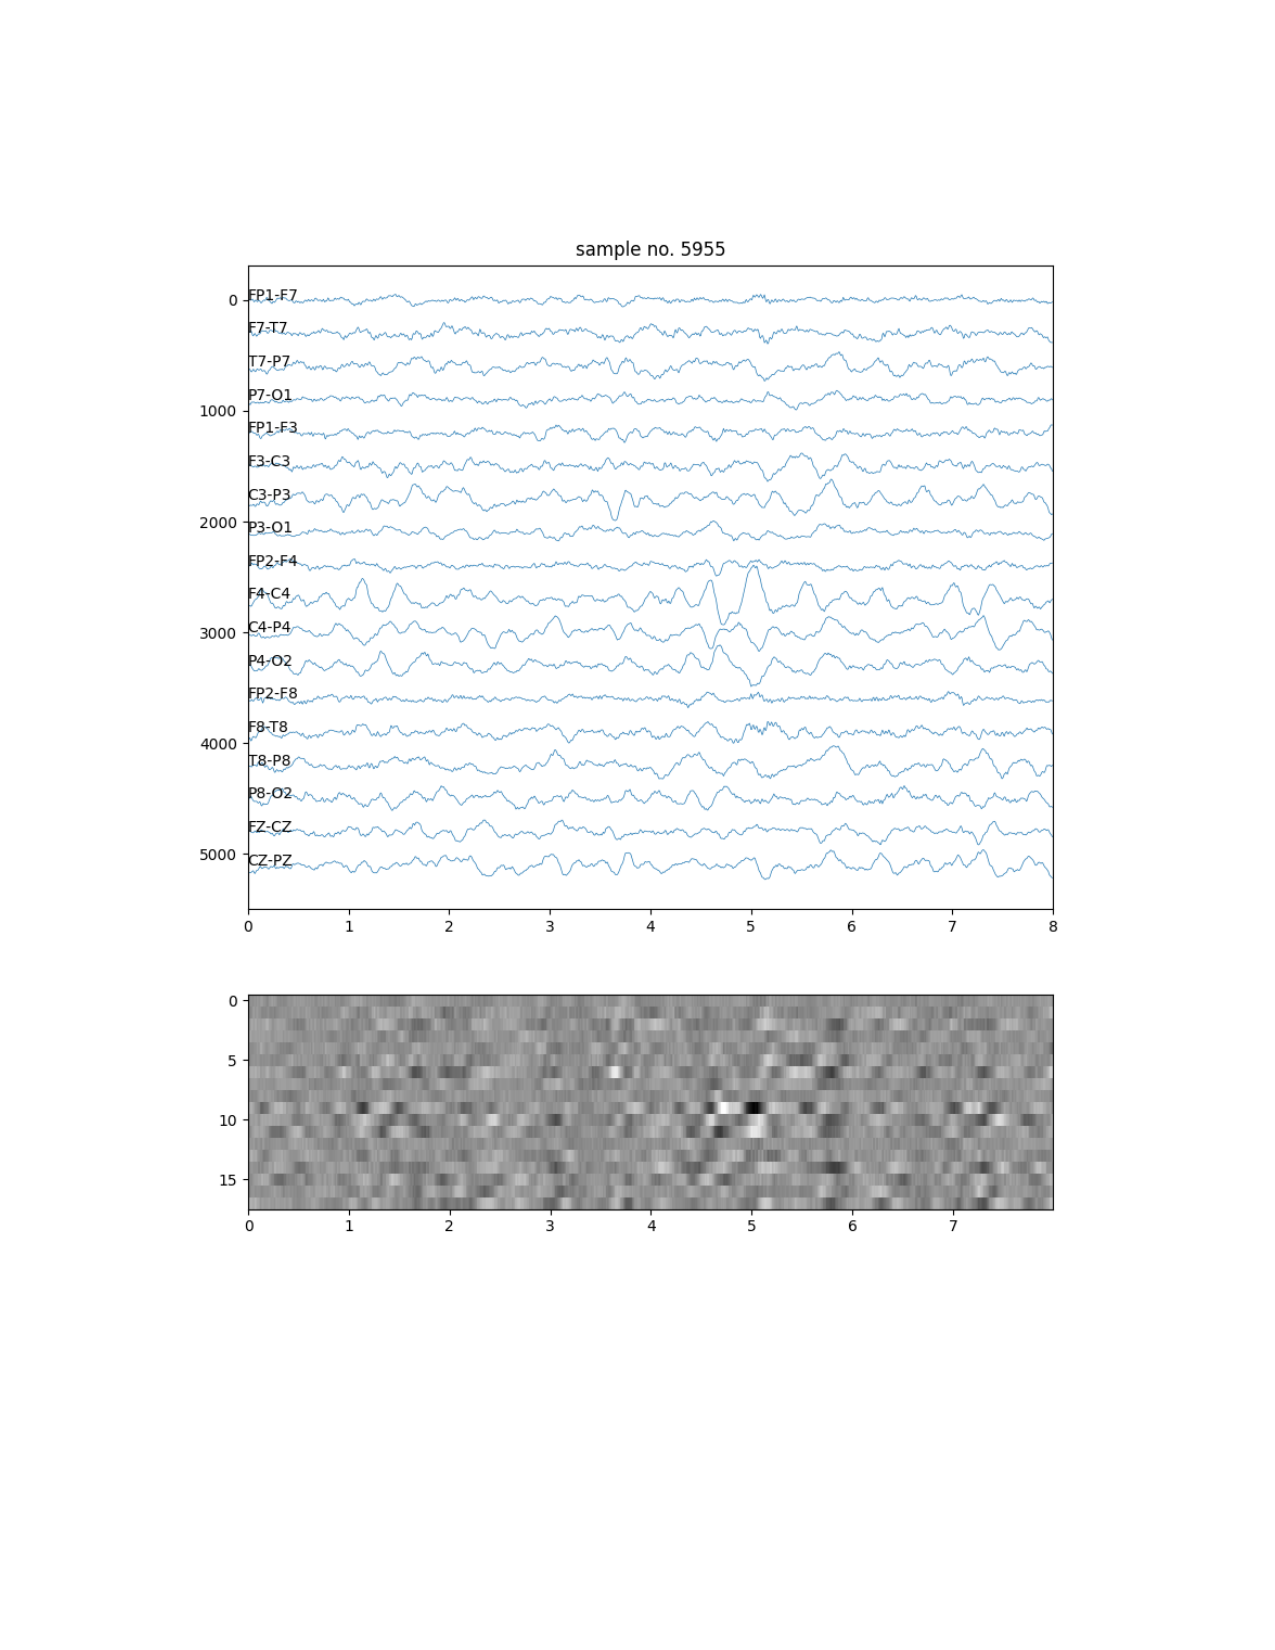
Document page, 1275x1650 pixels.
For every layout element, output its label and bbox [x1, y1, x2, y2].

picture [118, 118, 1157, 1344]
